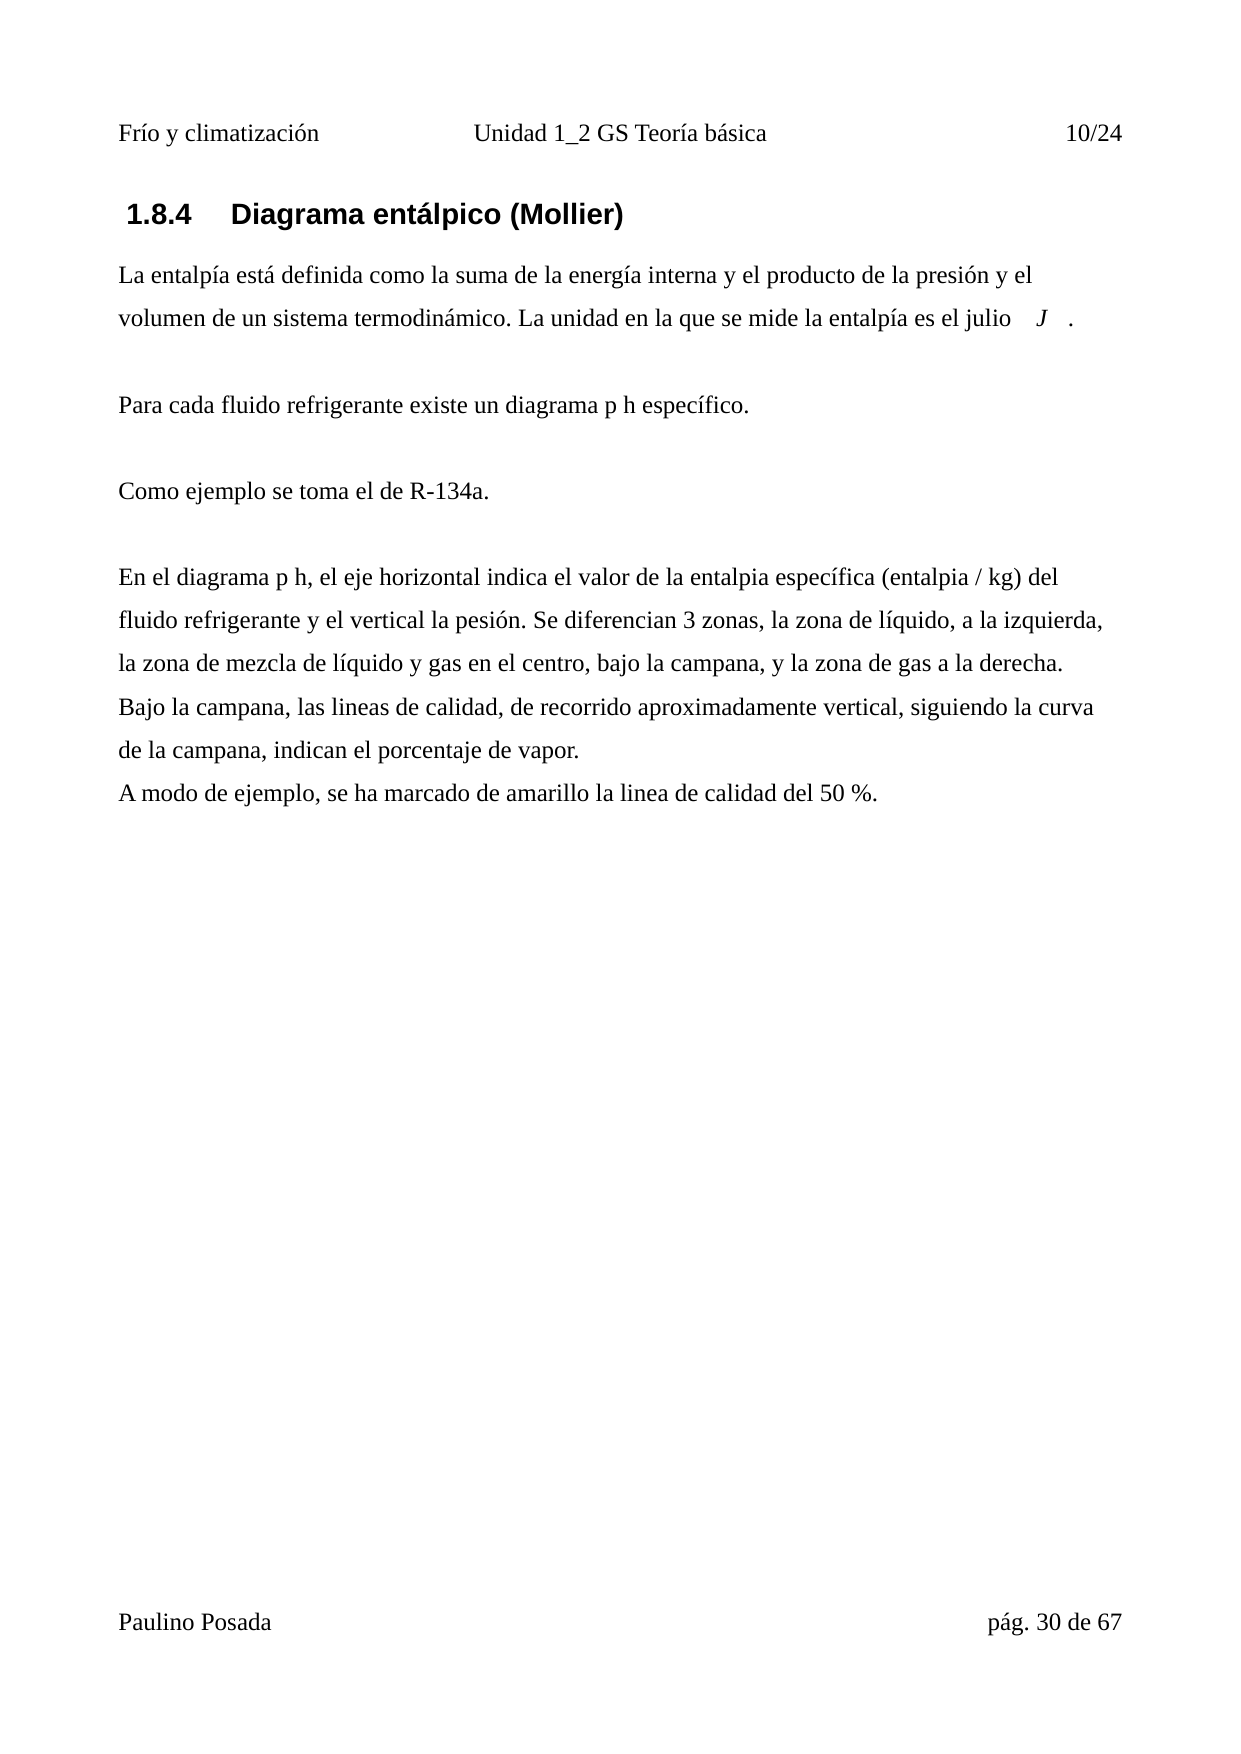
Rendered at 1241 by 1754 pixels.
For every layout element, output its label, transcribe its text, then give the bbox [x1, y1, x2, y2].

text La entalpía está definida como la suma de la energía interna y el producto de la presión y el volumen de un sistema termodinámico. La unidad en la que se mide la entalpía es el julio . [118, 260, 1122, 332]
text Como ejemplo se toma el de R-134a. [118, 476, 1122, 505]
text A modo de ejemplo, se ha marcado de amarillo la linea de calidad del 50 %. [118, 778, 1122, 807]
text Para cada fluido refrigerante existe un diagrama p h específico. [118, 390, 1122, 418]
text En el diagrama p h, el eje horizontal indica el valor de la entalpia específica (entalpia / kg) del fluido refrigerante y el vertical la pesión. Se diferencian 3 zonas, la zona de líquido, a la izquierda, la zona de mezcla de líquido y gas en el centro, bajo la campana, y la zona de gas a la derecha. [118, 562, 1122, 677]
text Bajo la campana, las lineas de calidad, de recorrido aproximadamente vertical, siguiendo la curva de la campana, indican el porcentaje de vapor. [118, 692, 1122, 763]
subtitle Diagrama entálpico (Mollier) [118, 197, 1122, 231]
